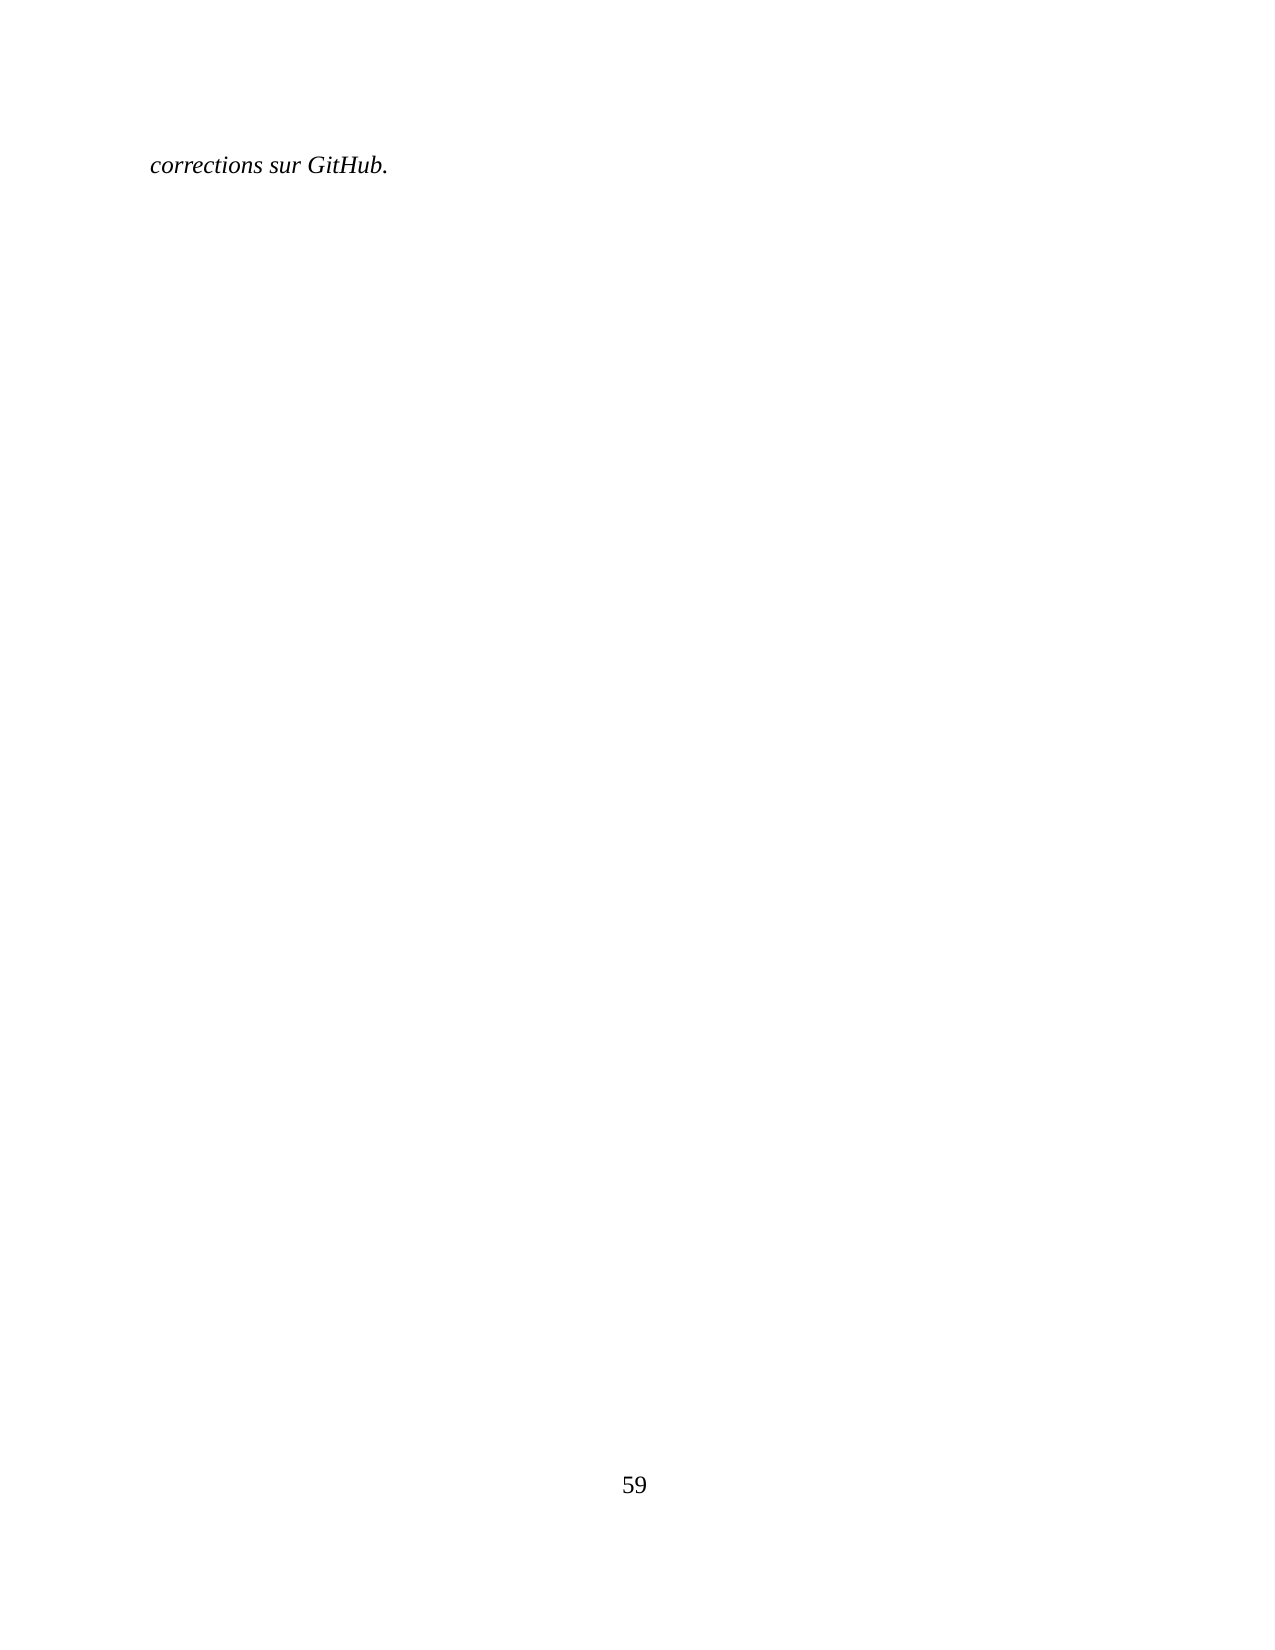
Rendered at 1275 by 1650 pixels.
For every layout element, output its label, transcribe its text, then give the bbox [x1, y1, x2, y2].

text corrections sur GitHub. [150, 150, 1125, 179]
